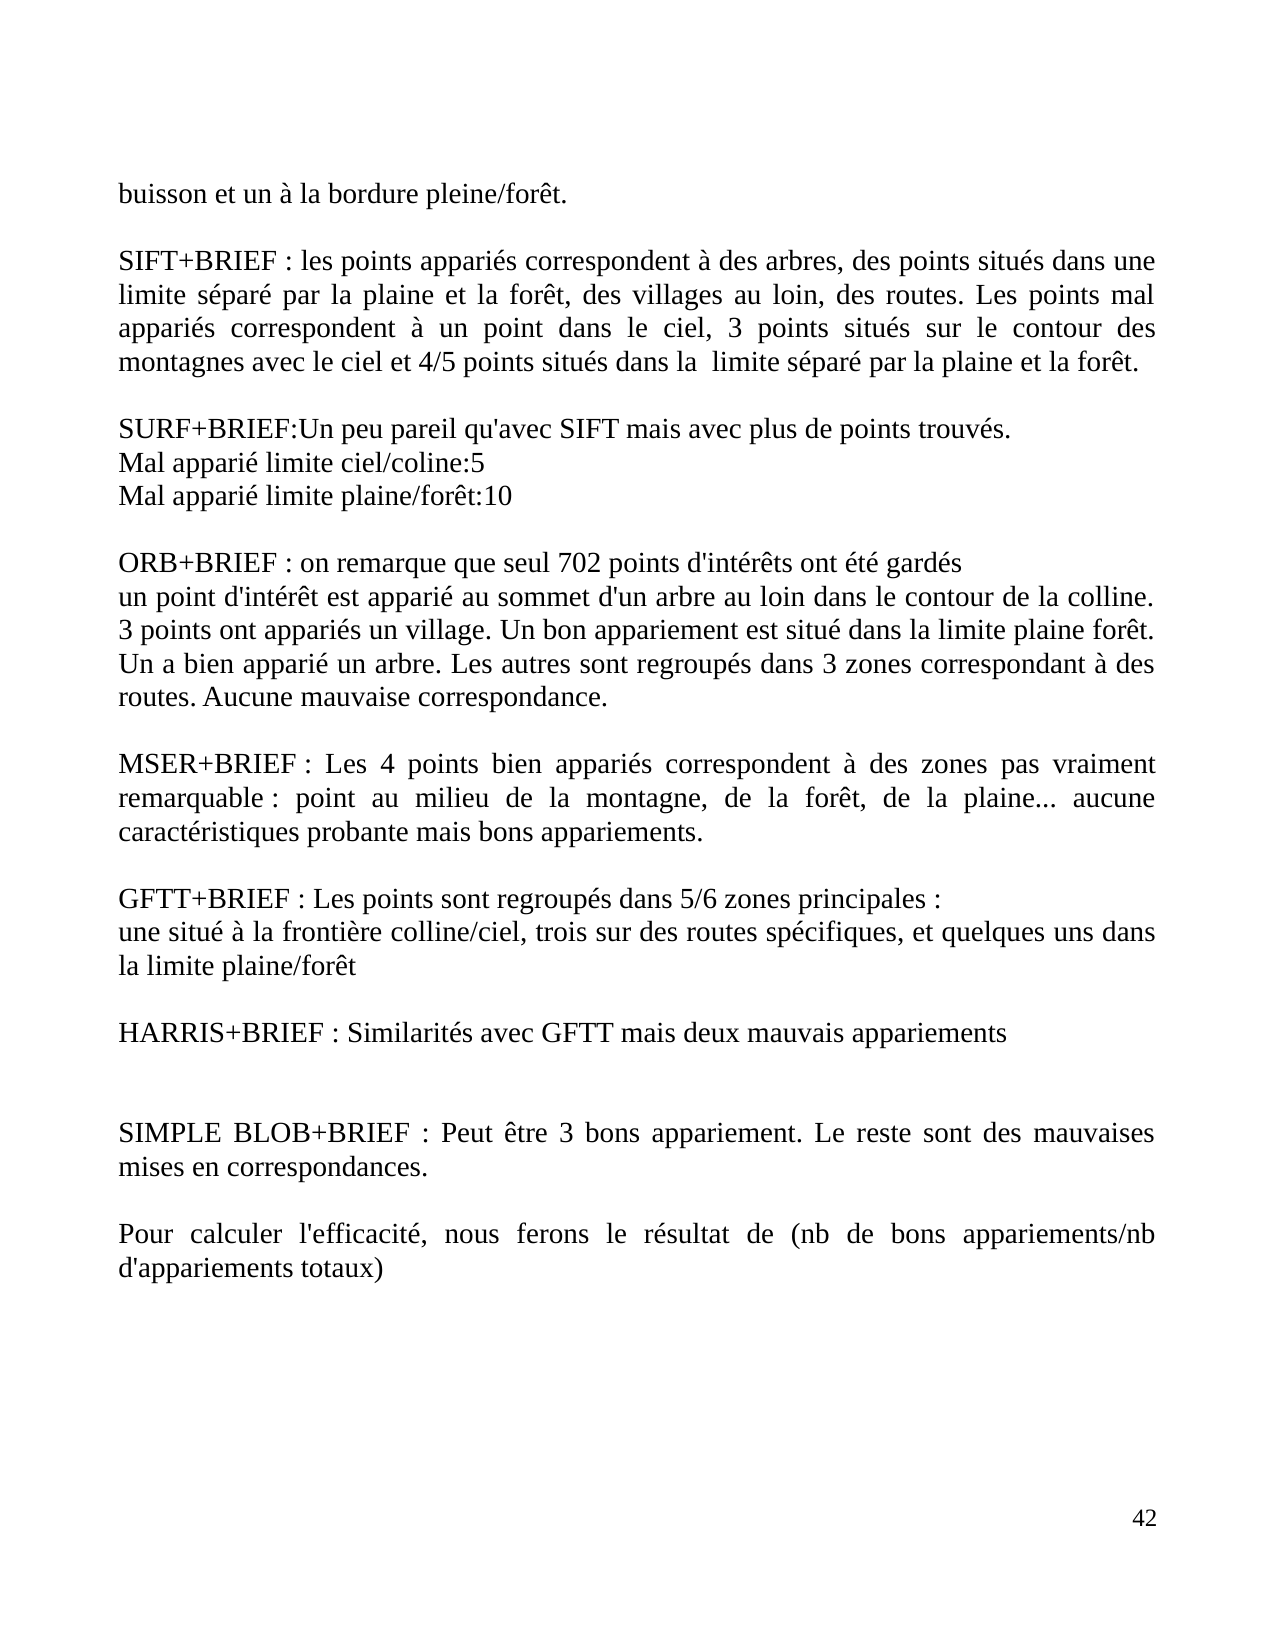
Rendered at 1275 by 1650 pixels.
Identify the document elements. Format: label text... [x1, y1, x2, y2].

text une situé à la frontière colline/ciel, trois sur des routes spécifiques, et quelques uns dans la limite plaine/forêt [118, 914, 1157, 981]
text SIFT+BRIEF : les points appariés correspondent à des arbres, des points situés dans une limite séparé par la plaine et la forêt, des villages au loin, des routes. Les points mal appariés correspondent à un point dans le ciel, 3 points situés sur le contour des montagnes avec le ciel et 4/5 points situés dans la limite séparé par la plaine et la forêt. [118, 243, 1157, 378]
text ORB+BRIEF : on remarque que seul 702 points d'intérêts ont été gardés [118, 545, 1157, 579]
text Mal apparié limite ciel/coline:5 [118, 445, 1157, 478]
text un point d'intérêt est apparié au sommet d'un arbre au loin dans le contour de la colline. 3 points ont appariés un village. Un bon appariement est situé dans la limite plaine forêt. Un a bien apparié un arbre. Les autres sont regroupés dans 3 zones correspondant à des routes. Aucune mauvaise correspondance. [118, 579, 1157, 713]
text GFTT+BRIEF : Les points sont regroupés dans 5/6 zones principales : [118, 881, 1157, 914]
text Pour calculer l'efficacité, nous ferons le résultat de (nb de bons appariements/nb d'appariements totaux) [118, 1216, 1157, 1283]
text MSER+BRIEF : Les 4 points bien appariés correspondent à des zones pas vraiment remarquable : point au milieu de la montagne, de la forêt, de la plaine... aucune caractéristiques probante mais bons appariements. [118, 747, 1157, 847]
text SIMPLE BLOB+BRIEF : Peut être 3 bons appariement. Le reste sont des mauvaises mises en correspondances. [118, 1116, 1157, 1183]
text SURF+BRIEF:Un peu pareil qu'avec SIFT mais avec plus de points trouvés. [118, 411, 1157, 445]
text HARRIS+BRIEF : Similarités avec GFTT mais deux mauvais appariements [118, 1015, 1157, 1048]
text buisson et un à la bordure pleine/forêt. [118, 176, 1157, 210]
text Mal apparié limite plaine/forêt:10 [118, 478, 1157, 512]
